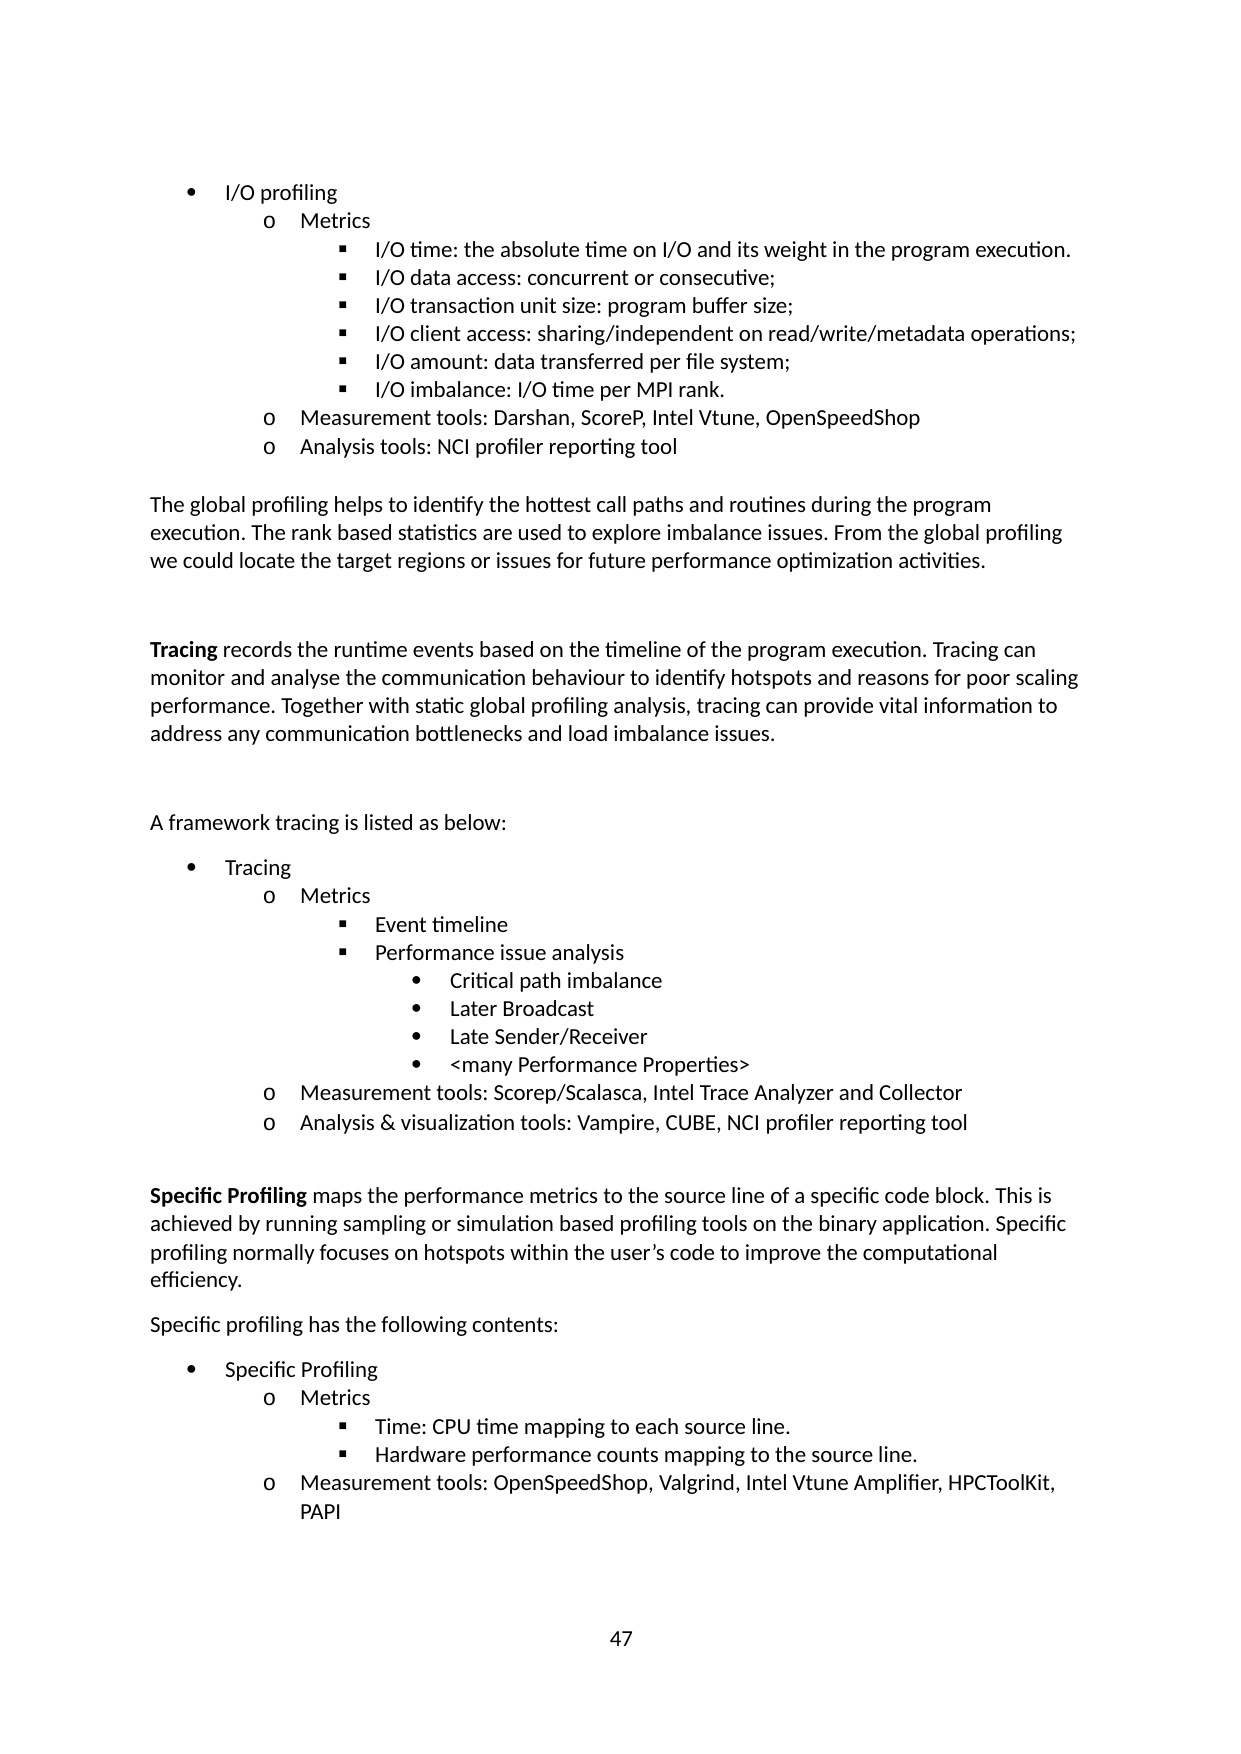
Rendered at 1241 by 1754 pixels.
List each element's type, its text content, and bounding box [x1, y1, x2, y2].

list Late Sender/Receiver [412, 1022, 1092, 1051]
list Analysis & visualization tools: Vampire, CUBE, NCI profiler reporting tool [262, 1108, 1092, 1137]
list Specific Profiling [187, 1355, 1092, 1383]
text A framework tracing is listed as below: [150, 808, 1092, 837]
list Hardware performance counts mapping to the source line. [337, 1440, 1092, 1468]
list I/O time: the absolute time on I/O and its weight in the program execution. [337, 235, 1092, 263]
list I/O amount: data transferred per file system; [337, 347, 1092, 375]
list I/O profiling [187, 178, 1092, 206]
text Specific Profiling maps the performance metrics to the source line of a specific code block. This is achieved by running sampling or simulation based profiling tools on the binary application. Specific profiling normally focuses on hotspots within the user’s code to improve the computational efficiency. [150, 1182, 1092, 1294]
list I/O data access: concurrent or consecutive; [337, 263, 1092, 291]
list Analysis tools: NCI profiler reporting tool [262, 432, 1092, 490]
list Metrics [262, 206, 1092, 235]
list I/O imbalance: I/O time per MPI rank. [337, 375, 1092, 403]
list Performance issue analysis [337, 938, 1092, 966]
list Later Broadcast [412, 994, 1092, 1022]
list Measurement tools: OpenSpeedShop, Valgrind, Intel Vtune Amplifier, HPCToolKit, PAPI [262, 1468, 1092, 1525]
list Time: CPU time mapping to each source line. [337, 1412, 1092, 1440]
list Measurement tools: Darshan, ScoreP, Intel Vtune, OpenSpeedShop [262, 403, 1092, 432]
list Critical path imbalance [412, 966, 1092, 994]
text The global profiling helps to identify the hottest call paths and routines during the program execution. The rank based statistics are used to explore imbalance issues. From the global profiling we could locate the target regions or issues for future performance optimization activities. [150, 490, 1092, 574]
list <many Performance Properties> [412, 1051, 1092, 1078]
list I/O client access: sharing/independent on read/write/metadata operations; [337, 319, 1092, 347]
list Tracing [187, 853, 1092, 881]
list Event timeline [337, 910, 1092, 938]
list Measurement tools: Scorep/Scalasca, Intel Trace Analyzer and Collector [262, 1078, 1092, 1108]
list Metrics [262, 881, 1092, 910]
list Metrics [262, 1383, 1092, 1412]
text Specific profiling has the following contents: [150, 1310, 1092, 1338]
text Tracing records the runtime events based on the timeline of the program execution. Tracing can monitor and analyse the communication behaviour to identify hotspots and reasons for poor scaling performance. Together with static global profiling analysis, tracing can provide vital information to address any communication bottlenecks and load imbalance issues. [150, 635, 1092, 747]
list I/O transaction unit size: program buffer size; [337, 291, 1092, 319]
